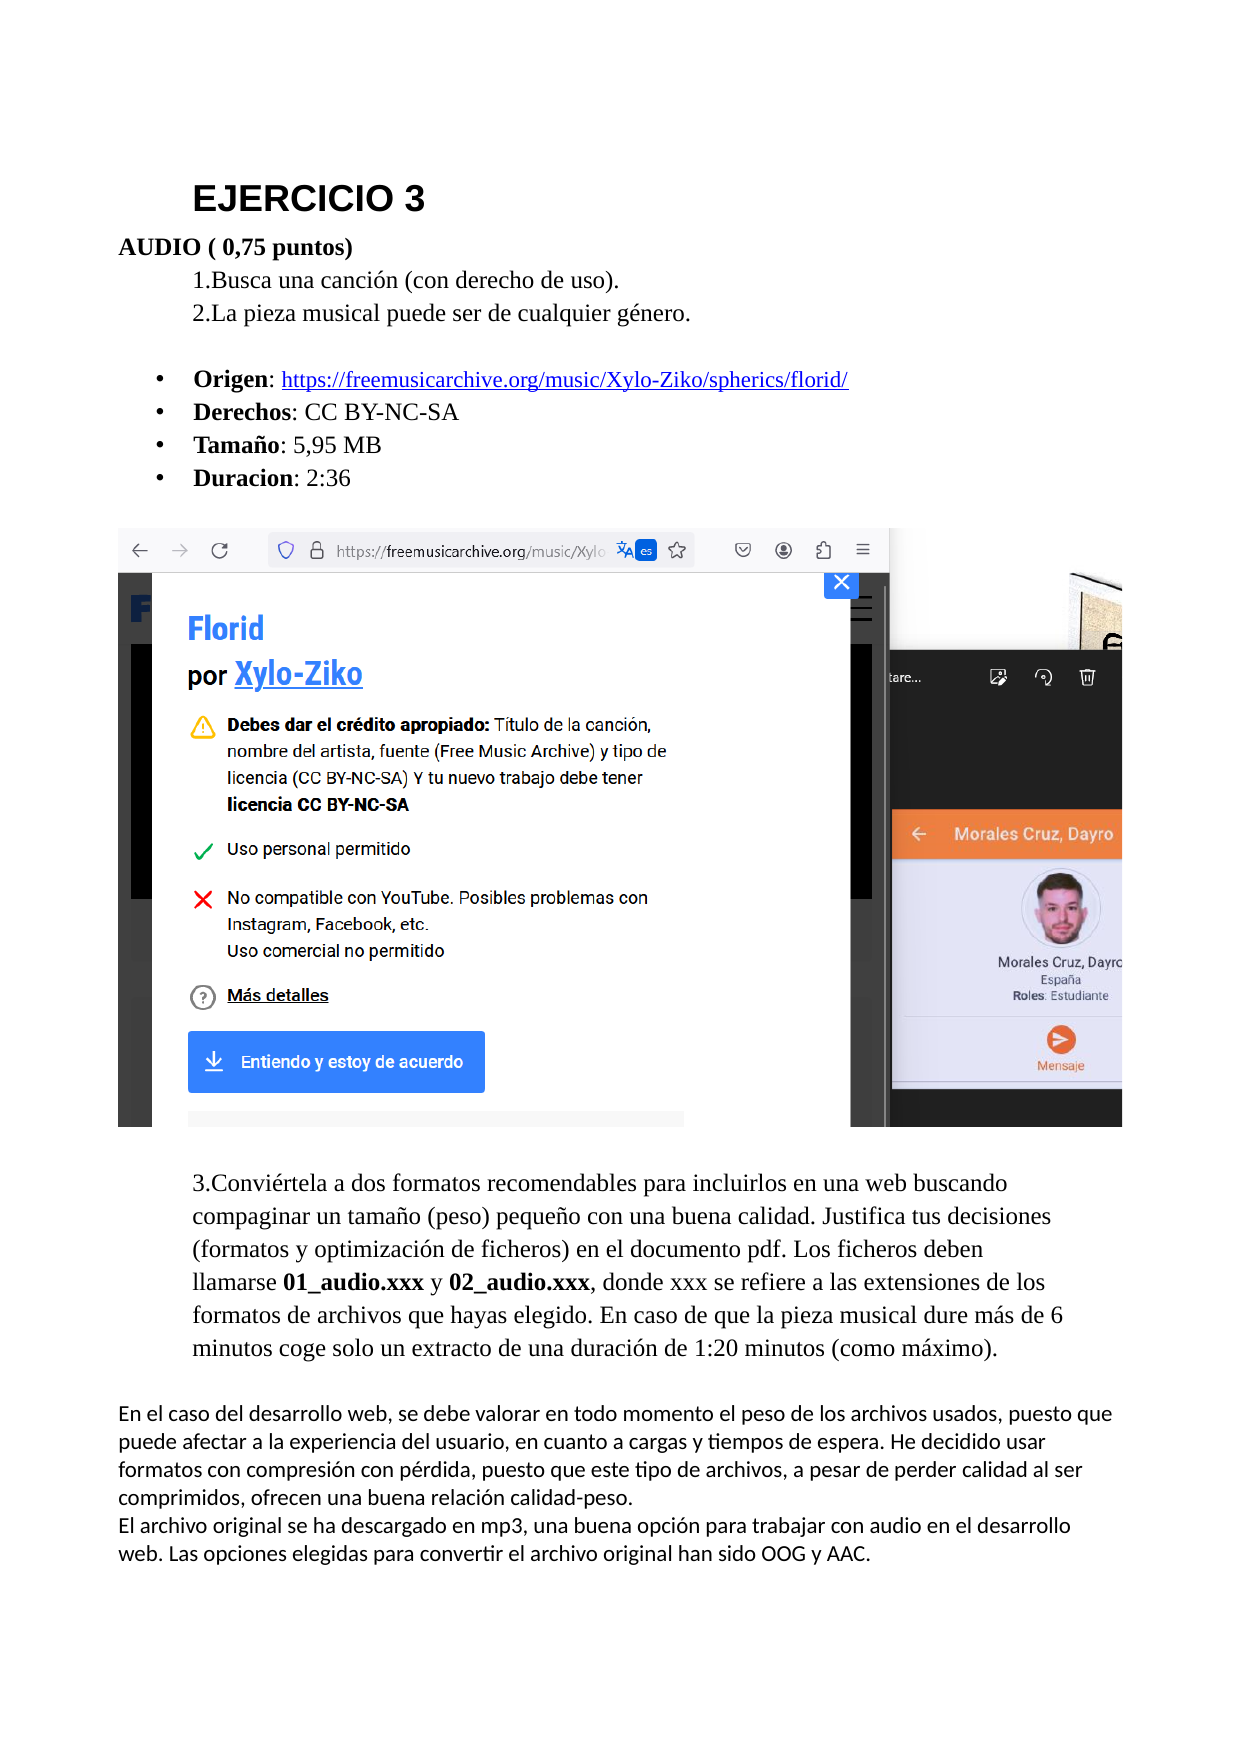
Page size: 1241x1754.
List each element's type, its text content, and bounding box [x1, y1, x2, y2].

list Duracion: 2:36 [156, 463, 1122, 492]
list Busca una canción (con derecho de uso). [118, 265, 1122, 293]
text AUDIO ( 0,75 puntos) [118, 232, 1122, 261]
list Derechos: CC BY-NC-SA [156, 397, 1122, 426]
subtitle EJERCICIO 3 [118, 176, 1122, 219]
text En el caso del desarrollo web, se debe valorar en todo momento el peso de los archivos usados, puesto que puede afectar a la experiencia del usuario, en cuanto a cargas y tiempos de espera. He decidido usar formatos con compresión con pérdida, puesto que este tipo de archivos, a pesar de perder calidad al ser comprimidos, ofrecen una buena relación calidad-peso. [118, 1399, 1122, 1511]
text El archivo original se ha descargado en mp3, una buena opción para trabajar con audio en el desarrollo web. Las opciones elegidas para convertir el archivo original han sido OOG y AAC. [118, 1511, 1122, 1567]
picture [118, 528, 1123, 1127]
list Conviértela a dos formatos recomendables para incluirlos en una web buscando compaginar un tamaño (peso) pequeño con una buena calidad. Justifica tus decisiones (formatos y optimización de ficheros) en el documento pdf. Los ficheros deben llamarse 01_audio.xxx y 02_audio.xxx, donde xxx se refiere a las extensiones de los formatos de archivos que hayas elegido. En caso de que la pieza musical dure más de 6 minutos coge solo un extracto de una duración de 1:20 minutos (como máximo). [118, 1168, 1122, 1362]
list Tamaño: 5,95 MB [156, 430, 1122, 459]
list Origen: https://freemusicarchive.org/music/Xylo-Ziko/spherics/florid/ [156, 364, 1122, 393]
list La pieza musical puede ser de cualquier género. [118, 298, 1122, 327]
